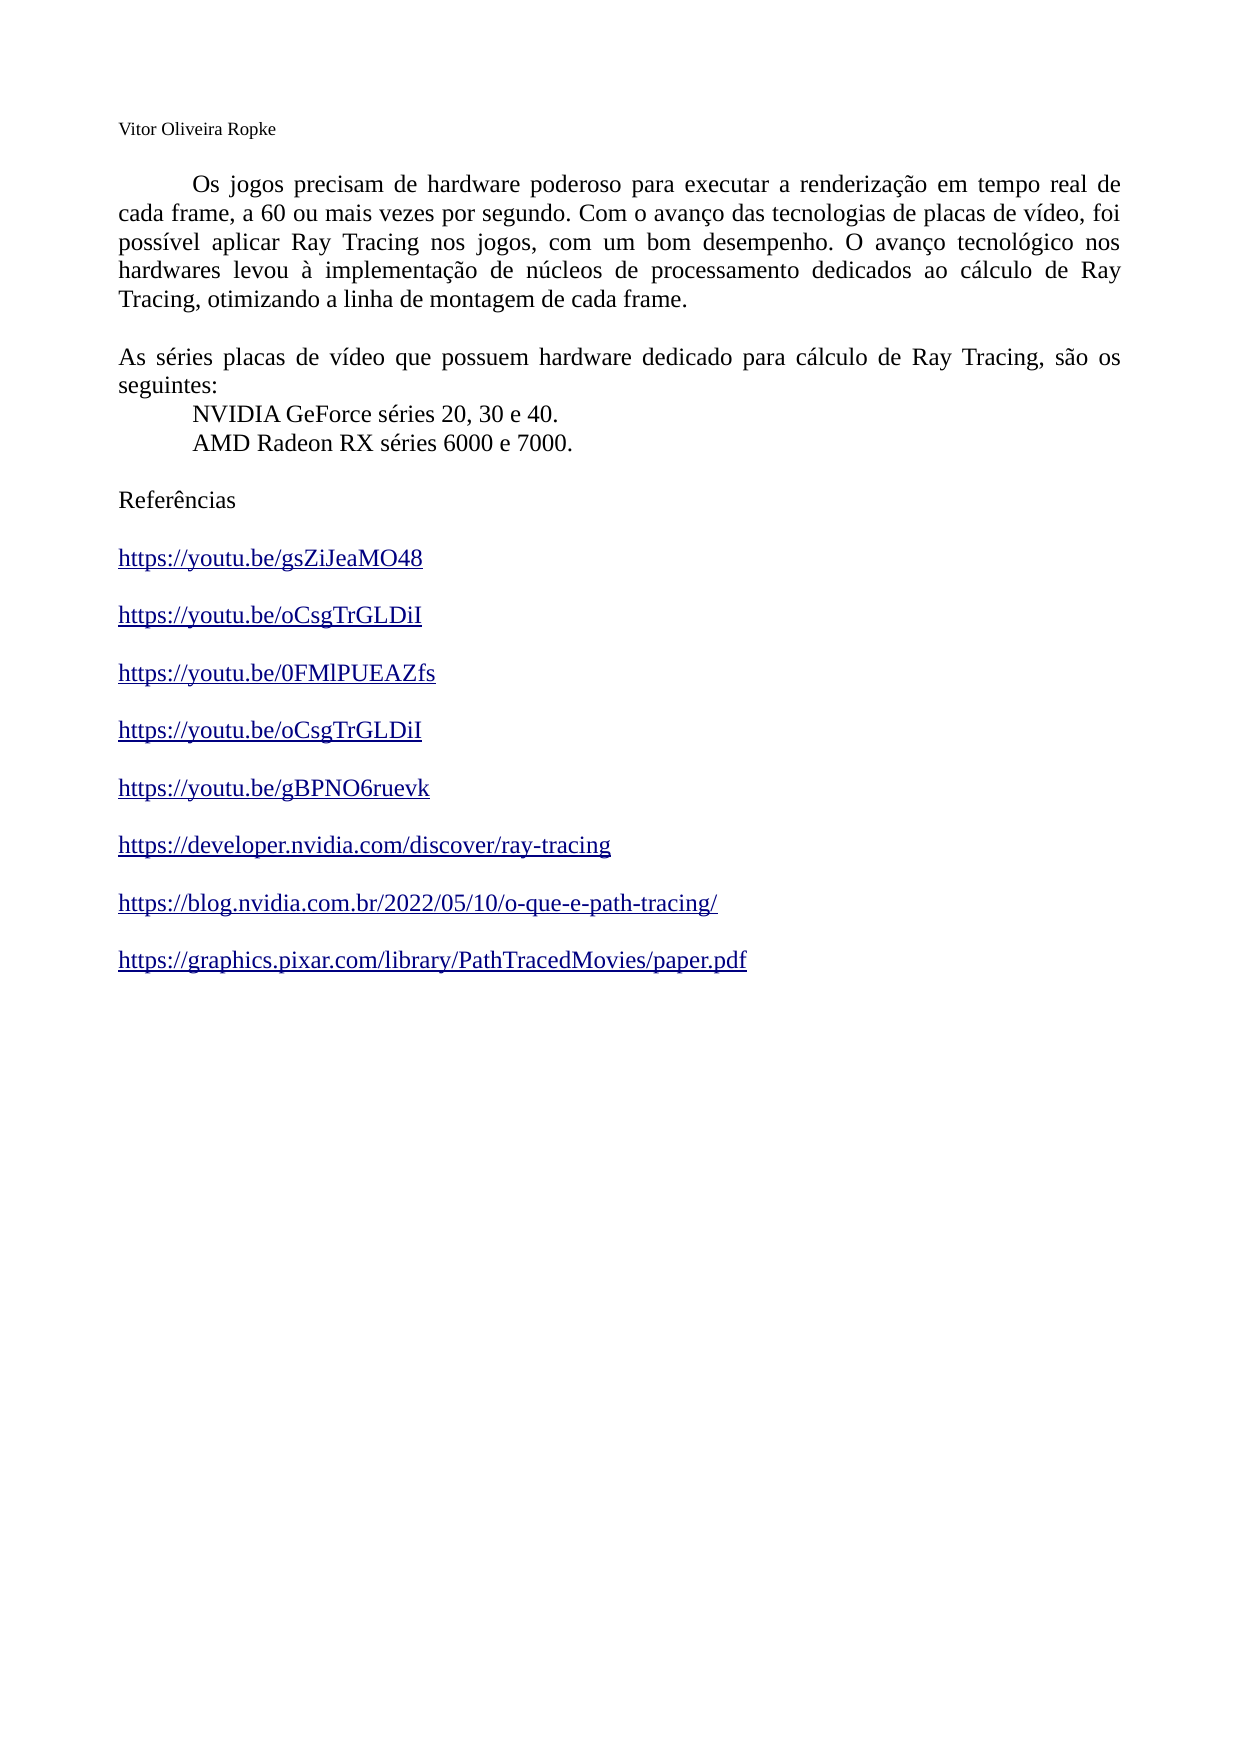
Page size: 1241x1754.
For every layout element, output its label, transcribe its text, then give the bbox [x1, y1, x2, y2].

text AMD Radeon RX séries 6000 e 7000. [118, 428, 1122, 457]
text https://youtu.be/oCsgTrGLDiI [118, 600, 1122, 629]
text https://youtu.be/oCsgTrGLDiI [118, 715, 1122, 744]
text https://youtu.be/gsZiJeaMO48 [118, 543, 1122, 572]
text https://youtu.be/0FMlPUEAZfs [118, 658, 1122, 687]
text Referências [118, 485, 1122, 514]
text As séries placas de vídeo que possuem hardware dedicado para cálculo de Ray Tracing, são os seguintes: [118, 342, 1122, 399]
text https://blog.nvidia.com.br/2022/05/10/o-que-e-path-tracing/ [118, 888, 1122, 917]
text https://graphics.pixar.com/library/PathTracedMovies/paper.pdf [118, 945, 1122, 974]
text NVIDIA GeForce séries 20, 30 e 40. [118, 399, 1122, 428]
text Os jogos precisam de hardware poderoso para executar a renderização em tempo real de cada frame, a 60 ou mais vezes por segundo. Com o avanço das tecnologias de placas de vídeo, foi possível aplicar Ray Tracing nos jogos, com um bom desempenho. O avanço tecnológico nos hardwares levou à implementação de núcleos de processamento dedicados ao cálculo de Ray Tracing, otimizando a linha de montagem de cada frame. [118, 169, 1122, 313]
text https://developer.nvidia.com/discover/ray-tracing [118, 830, 1122, 859]
text https://youtu.be/gBPNO6ruevk [118, 773, 1122, 802]
